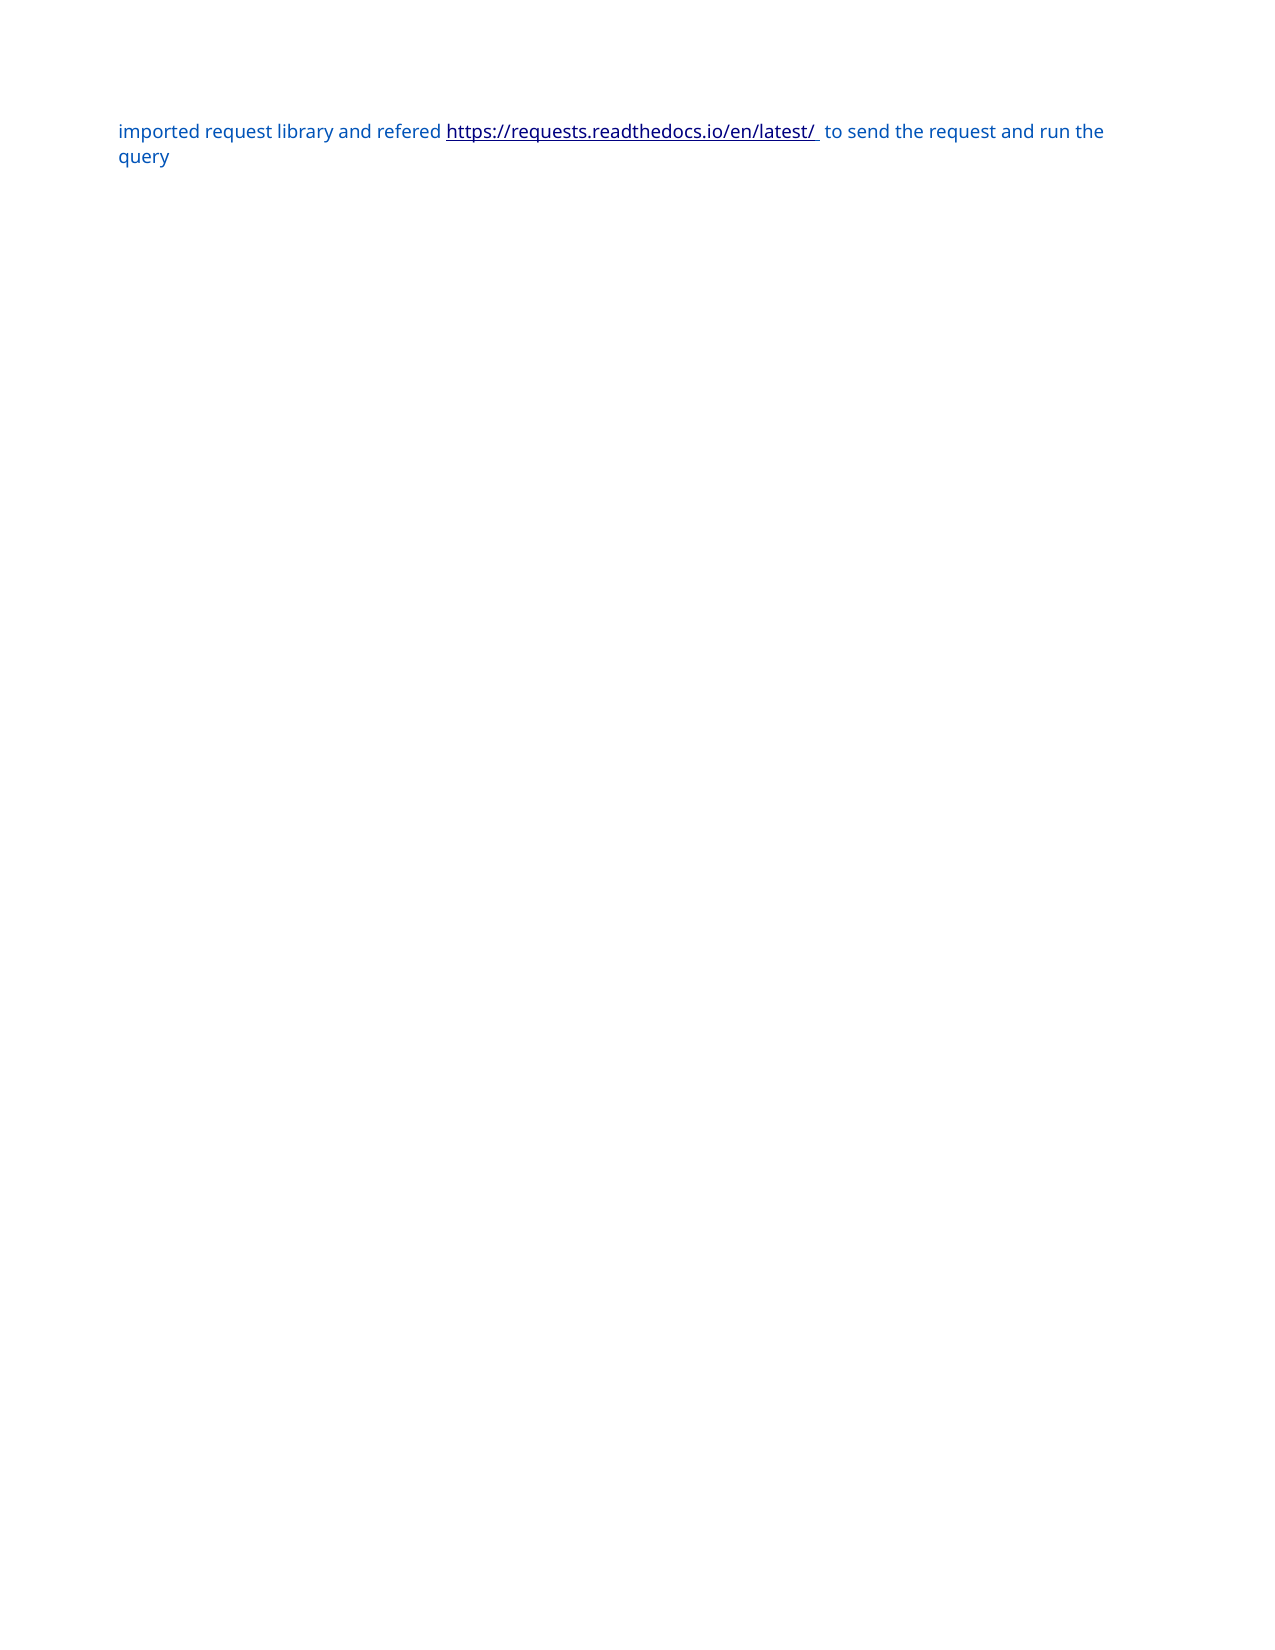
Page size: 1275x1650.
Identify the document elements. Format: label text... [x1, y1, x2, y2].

text imported request library and refered https://requests.readthedocs.io/en/latest/ to send the request and run the query [118, 118, 1157, 169]
